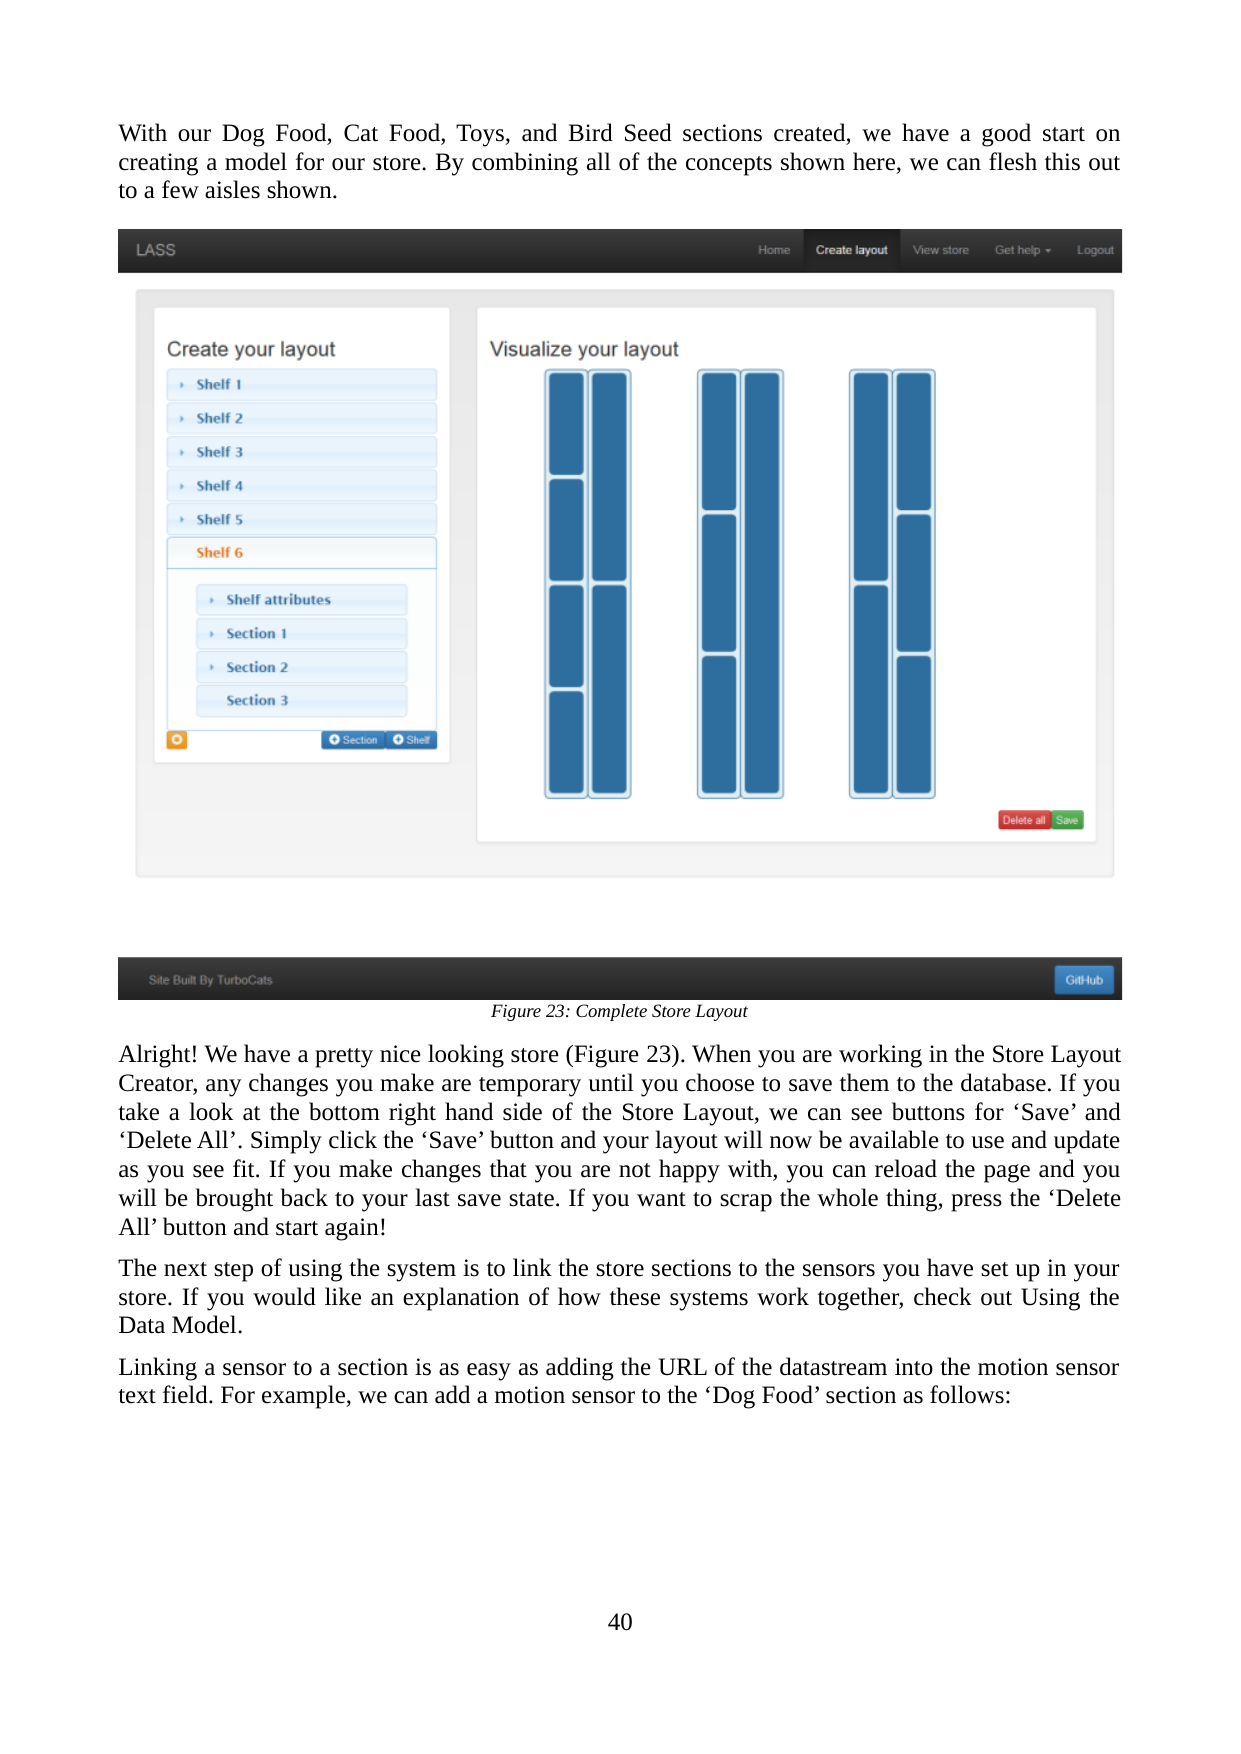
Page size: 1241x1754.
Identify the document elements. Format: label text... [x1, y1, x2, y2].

text Alright! We have a pretty nice looking store (Figure 23). When you are working in the Store Layout Creator, any changes you make are temporary until you choose to save them to the database. If you take a look at the bottom right hand side of the Store Layout, we can see buttons for ‘Save’ and ‘Delete All’. Simply click the ‘Save’ button and your layout will now be available to use and update as you see fit. If you make changes that you are not happy with, you can reload the page and you will be brought back to your last save state. If you want to scrap the whole thing, press the ‘Delete All’ button and start again! [118, 1039, 1122, 1241]
picture [118, 229, 1123, 1000]
text The next step of using the system is to link the store sections to the sensors you have set up in your store. If you would like an explanation of how these systems work together, check out Using the Data Model. [118, 1253, 1122, 1339]
text With our Dog Food, Cat Food, Toys, and Bird Seed sections created, we have a good start on creating a model for our store. By combining all of the concepts shown here, we can flesh this out to a few aisles shown. [118, 118, 1122, 204]
text Figure 23: Complete Store Layout [118, 1000, 1122, 1021]
text Linking a sensor to a section is as easy as adding the URL of the datastream into the motion sensor text field. For example, we can add a motion sensor to the ‘Dog Food’ section as follows: [118, 1352, 1122, 1409]
